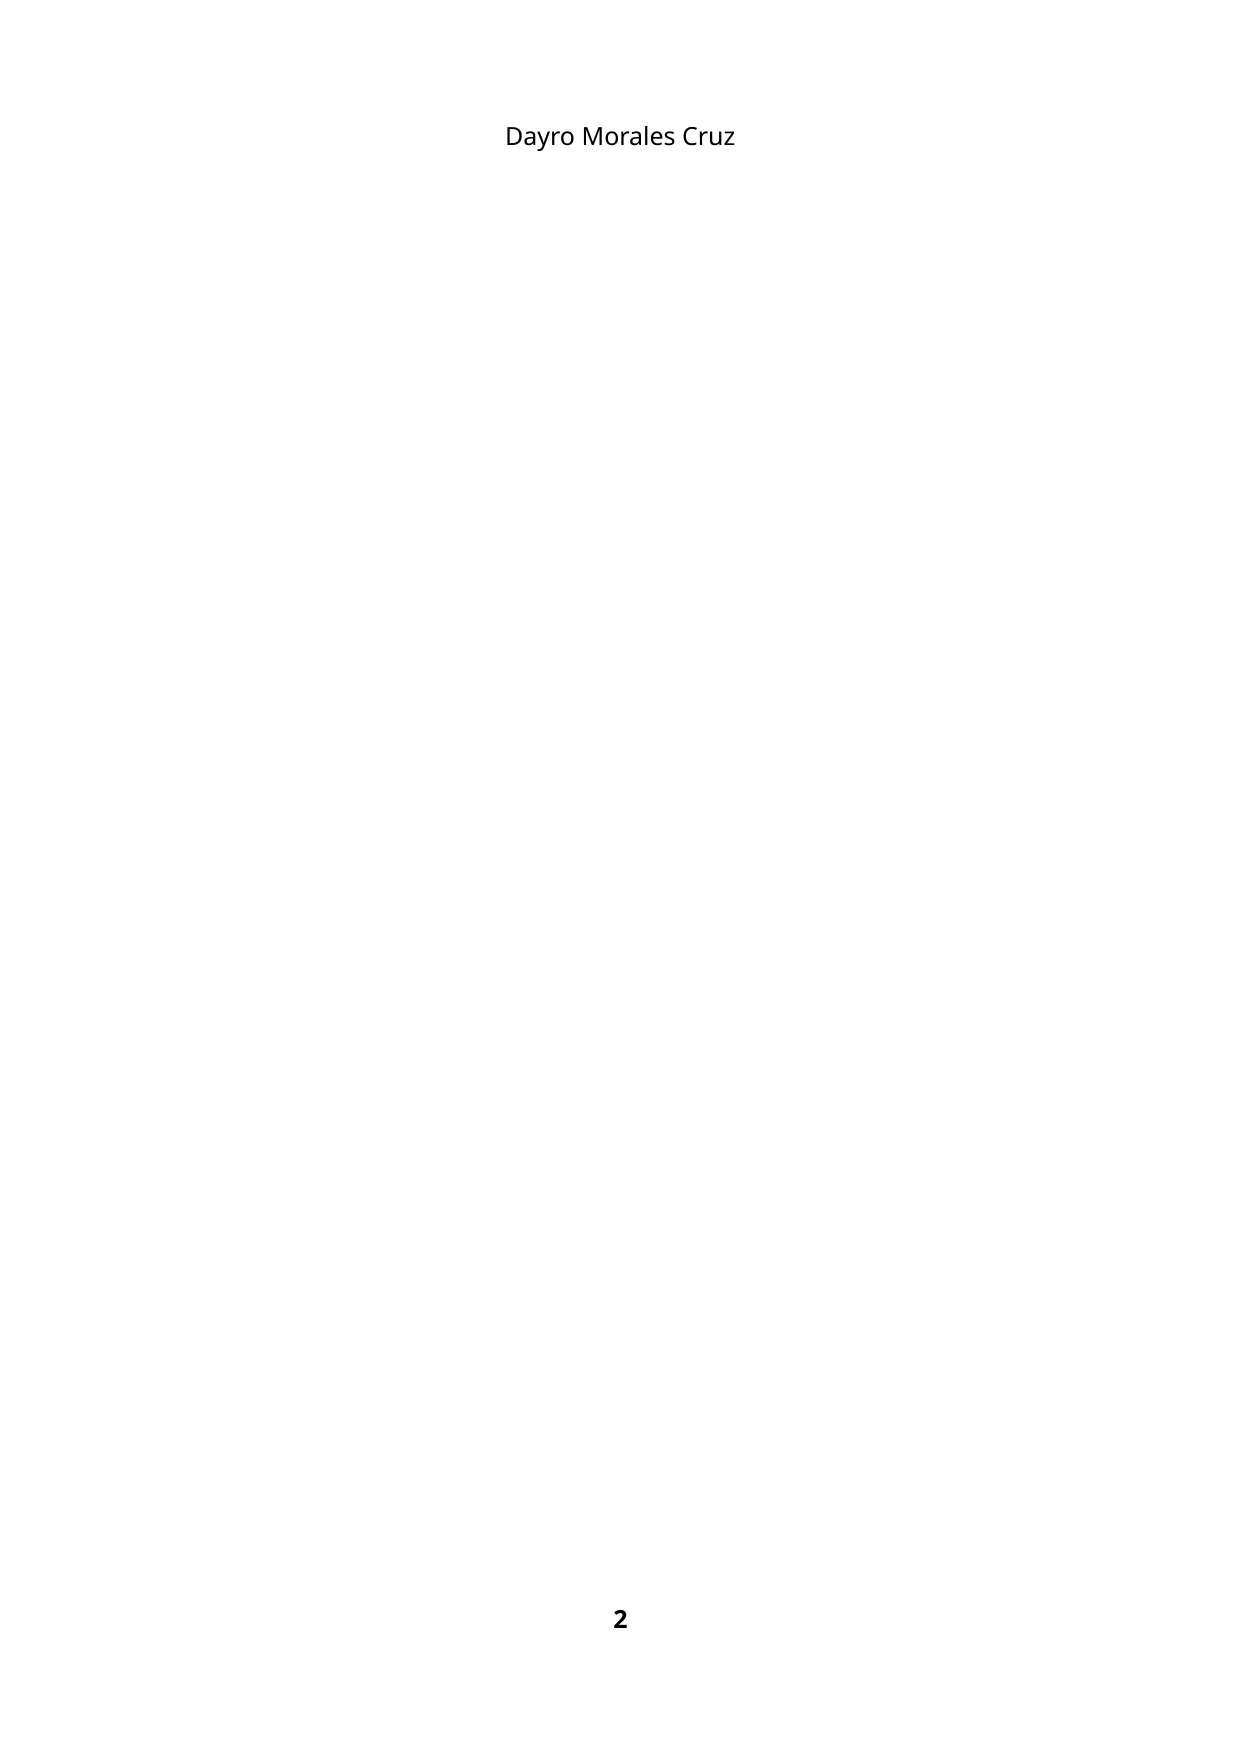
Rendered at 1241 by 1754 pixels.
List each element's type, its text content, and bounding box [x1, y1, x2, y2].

text Dayro Morales Cruz [118, 118, 1122, 152]
